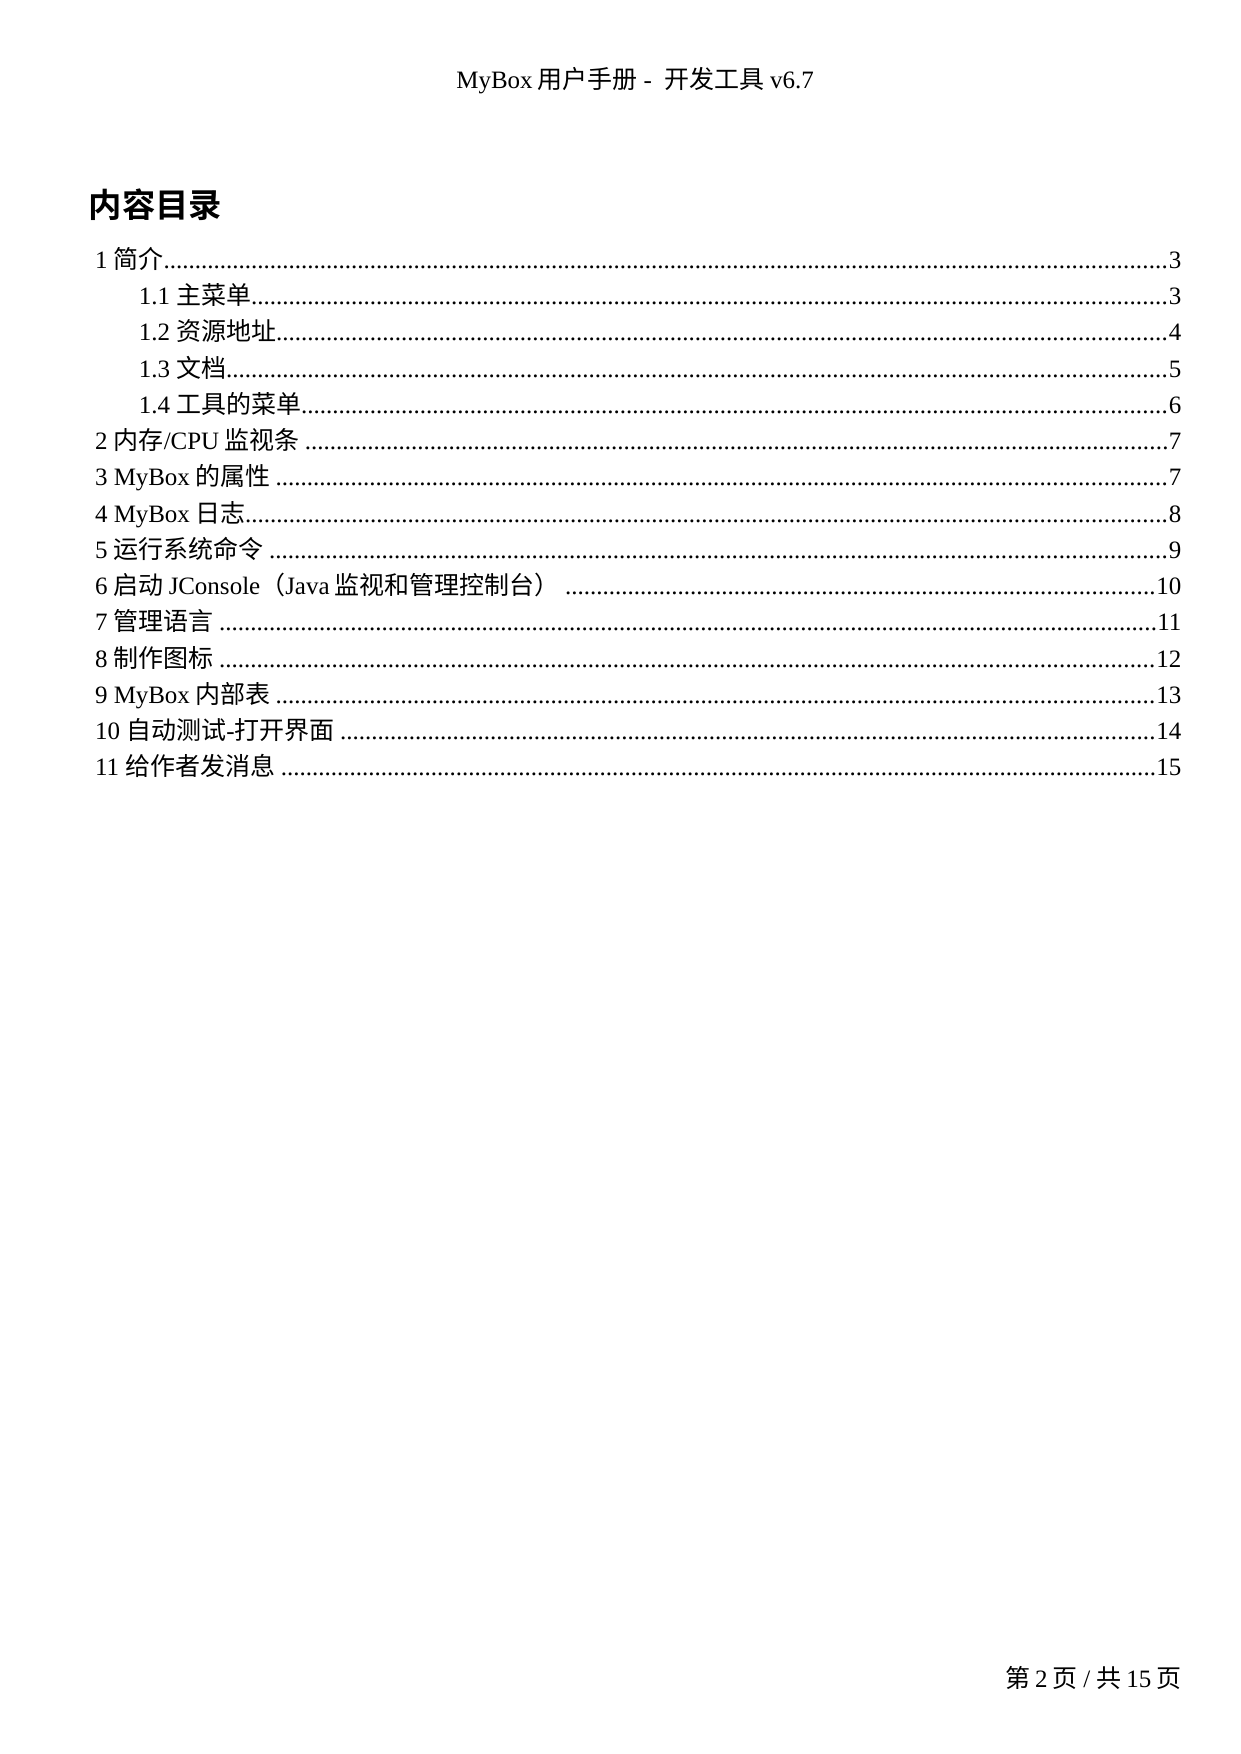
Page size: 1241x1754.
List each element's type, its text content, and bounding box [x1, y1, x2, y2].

text 6 启动JConsole（Java监视和管理控制台） 10 [88, 566, 1181, 602]
text 11 给作者发消息 15 [88, 747, 1181, 783]
text 1 简介 3 [88, 239, 1181, 276]
text 7 管理语言 11 [88, 602, 1181, 638]
text 1.4 工具的菜单 6 [132, 384, 1181, 421]
text 3 MyBox的属性 7 [88, 457, 1181, 493]
text 1.1 主菜单 3 [132, 276, 1181, 312]
text 2 内存/CPU监视条 7 [88, 421, 1181, 457]
text 9 MyBox内部表 13 [88, 674, 1181, 711]
text 1.3 文档 5 [132, 348, 1181, 384]
text 1.2 资源地址 4 [132, 312, 1181, 348]
text 8 制作图标 12 [88, 638, 1181, 674]
text 10 自动测试-打开界面 14 [88, 711, 1181, 747]
text 4 MyBox日志 8 [88, 493, 1181, 529]
text 5 运行系统命令 9 [88, 529, 1181, 566]
subtitle 内容目录 [88, 178, 1181, 227]
